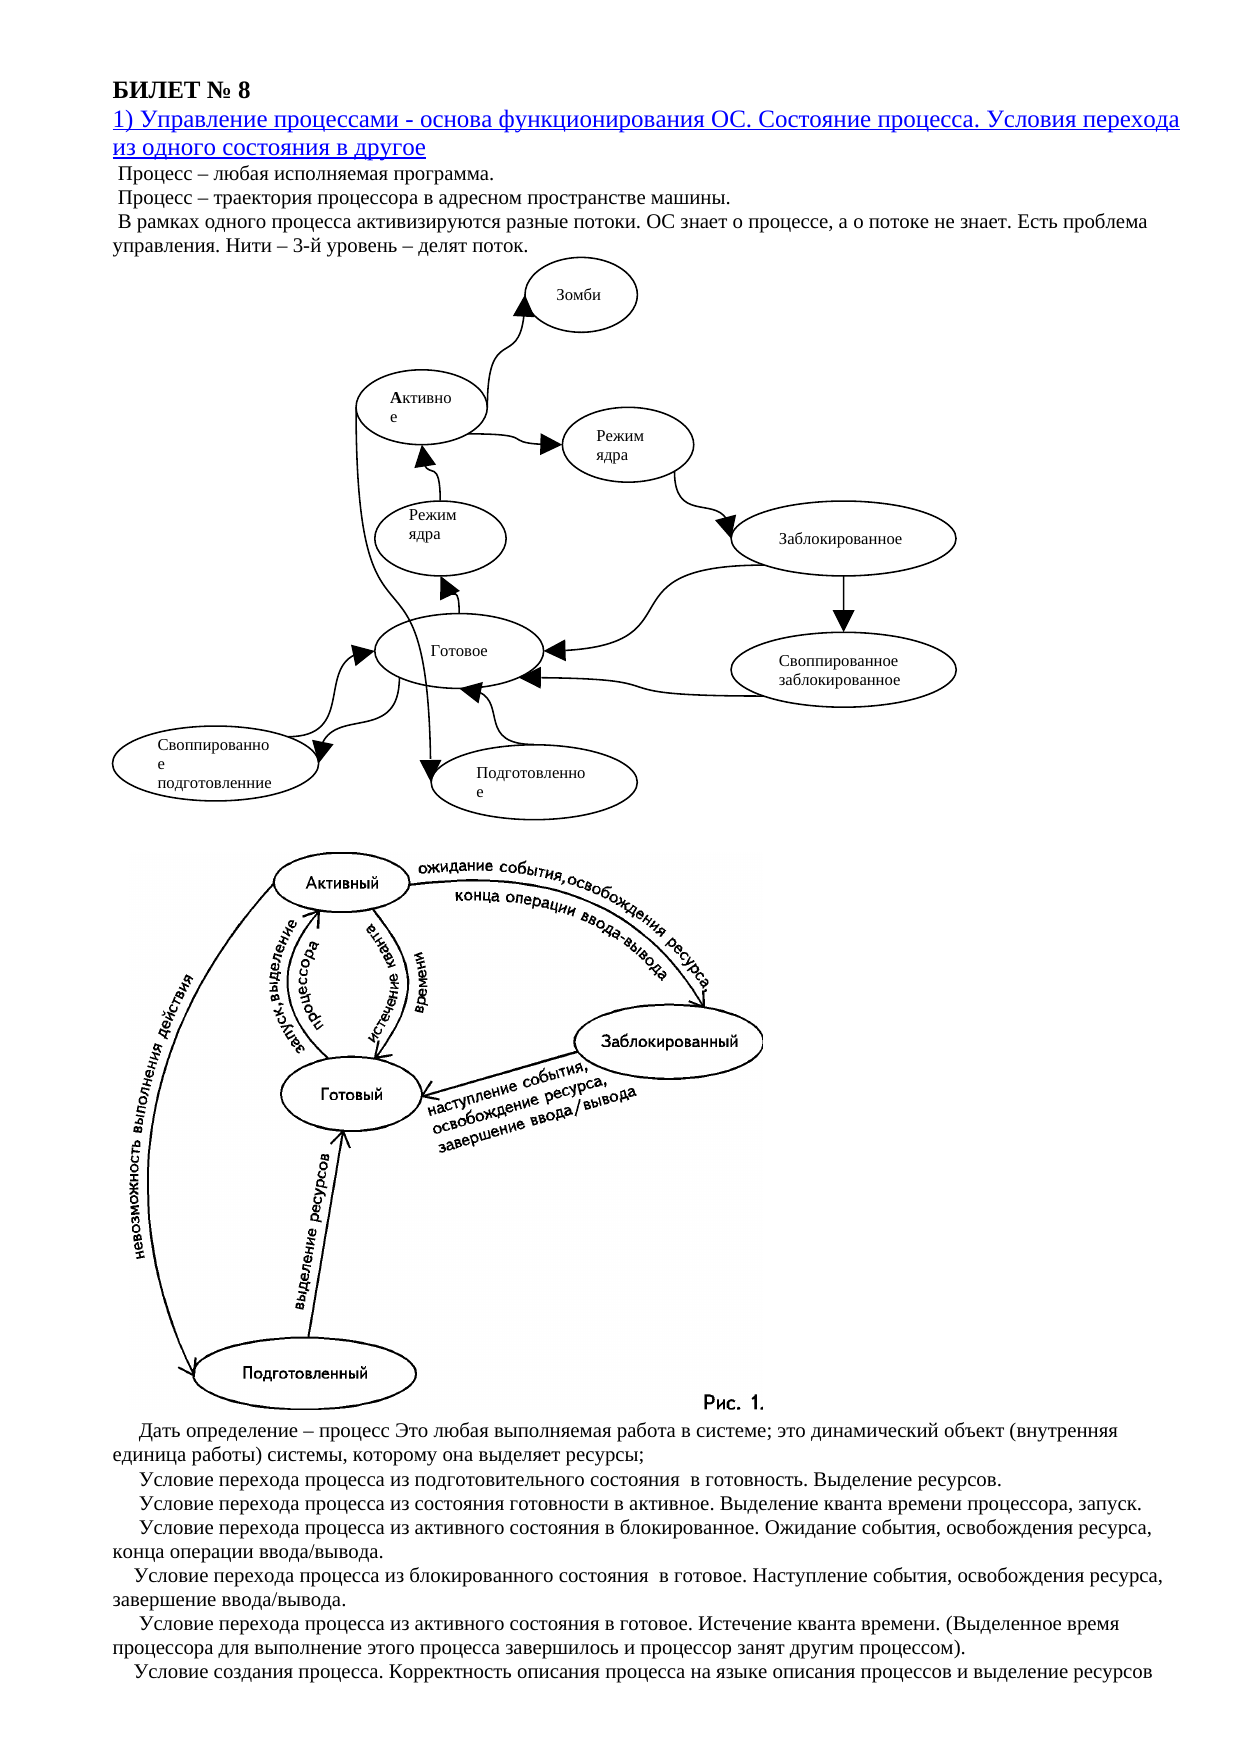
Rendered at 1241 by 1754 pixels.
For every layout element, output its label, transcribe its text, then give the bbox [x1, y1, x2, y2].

text Условие создания процесса. Корректность описания процесса на языке описания процессов и выделение ресурсов [112, 1659, 1181, 1683]
text В рамках одного процесса активизируются разные потоки. ОС знает о процессе, а о потоке не знает. Есть проблема управления. Нити – 3-й уровень – делят поток. [112, 209, 1181, 257]
text 1) Управление процессами - основа функционирования ОС. Состояние процесса. Условия перехода из одного состояния в другое [112, 104, 1181, 161]
text БИЛЕТ № 8 [112, 75, 1181, 104]
text Дать определение – процесс Это любая выполняемая работа в системе; это динамический объект (внутренняя единица работы) системы, которому она выделяет ресурсы; [112, 1418, 1181, 1466]
text Процесс – траектория процессора в адресном пространстве машины. [112, 185, 1181, 209]
text Условие перехода процесса из активного состояния в блокированное. Ожидание события, освобождения ресурса, конца операции ввода/вывода. [112, 1514, 1181, 1563]
text Процесс – любая исполняемая программа. [112, 161, 1181, 185]
text Условие перехода процесса из состояния готовности в активное. Выделение кванта времени процессора, запуск. [112, 1491, 1181, 1514]
text Условие перехода процесса из подготовительного состояния в готовность. Выделение ресурсов. [112, 1466, 1181, 1491]
text Условие перехода процесса из блокированного состояния в готовое. Наступление события, освобождения ресурса, завершение ввода/вывода. [112, 1563, 1181, 1611]
text Условие перехода процесса из активного состояния в готовое. Истечение кванта времени. (Выделенное время процессора для выполнение этого процесса завершилось и процессор занят другим процессом). [112, 1611, 1181, 1659]
